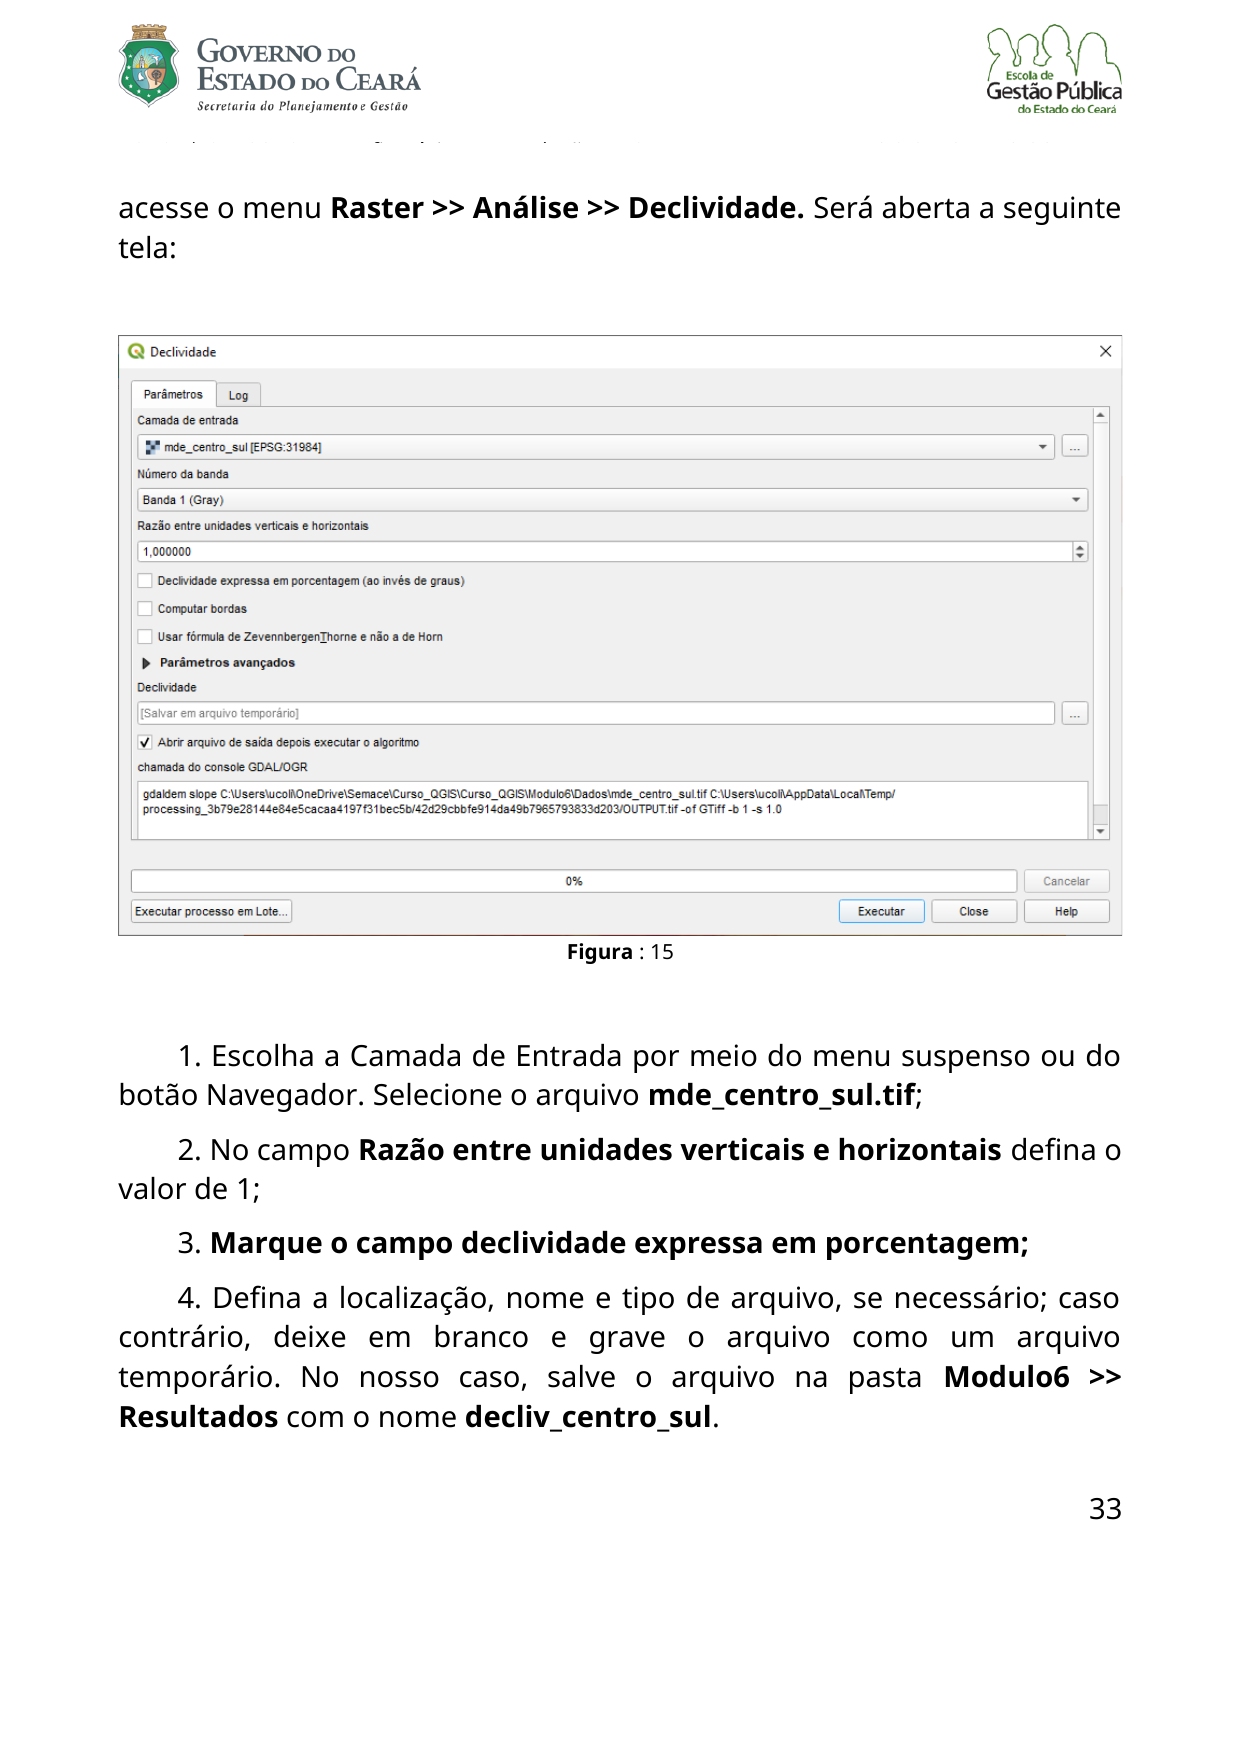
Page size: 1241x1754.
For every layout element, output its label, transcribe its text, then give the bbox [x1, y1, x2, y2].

picture [118, 335, 1123, 936]
text acesse o menu Raster >> Análise >> Declividade. Será aberta a seguinte tela: [118, 187, 1122, 267]
text 3. Marque o campo declividade expressa em porcentagem; [118, 1223, 1122, 1262]
text 1. Escolha a Camada de Entrada por meio do menu suspenso ou do botão Navegador. Selecione o arquivo mde_centro_sul.tif; [118, 1035, 1122, 1114]
picture [118, 24, 1122, 113]
text Figura : 15 [118, 936, 1122, 966]
text 2. No campo Razão entre unidades verticais e horizontais defina o valor de 1; [118, 1129, 1122, 1208]
text 4. Defina a localização, nome e tipo de arquivo, se necessário; caso contrário, deixe em branco e grave o arquivo como um arquivo temporário. No nosso caso, salve o arquivo na pasta Modulo6 >> Resultados com o nome decliv_centro_sul. [118, 1277, 1122, 1436]
